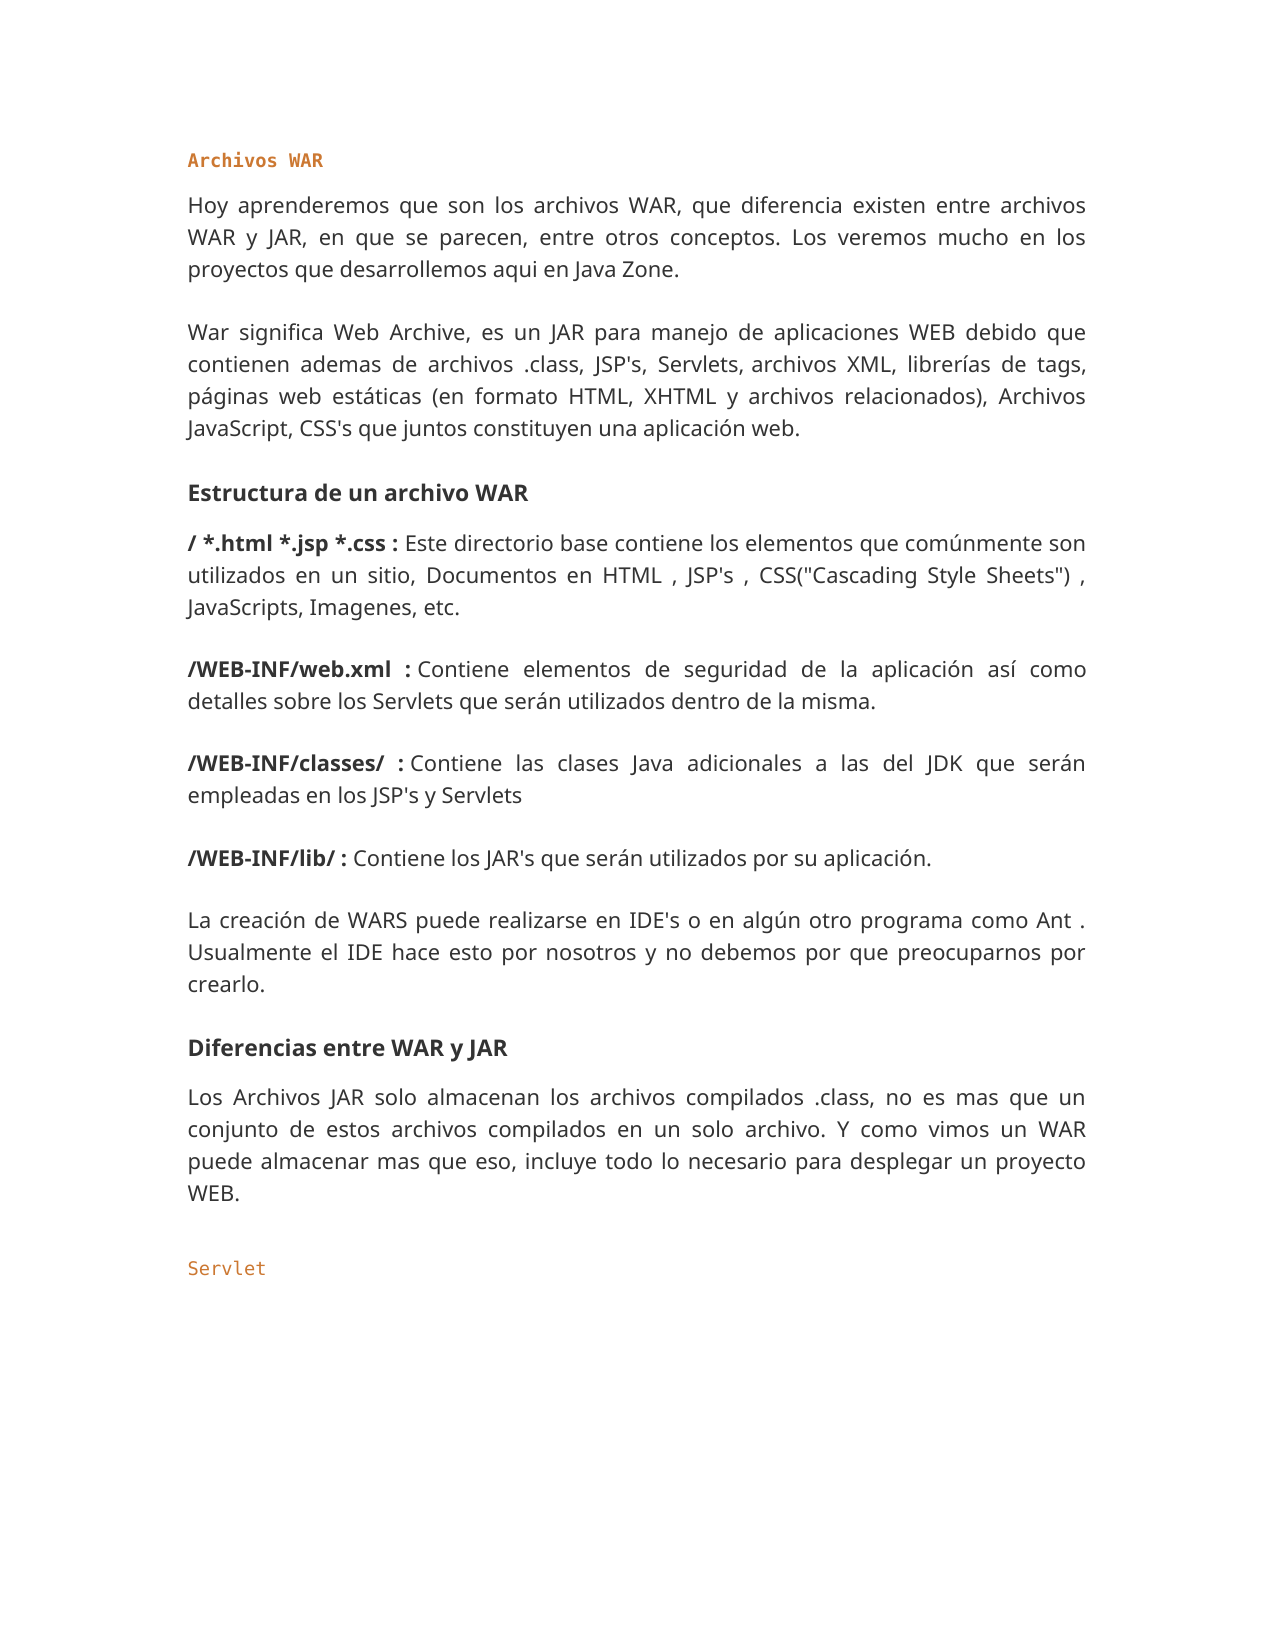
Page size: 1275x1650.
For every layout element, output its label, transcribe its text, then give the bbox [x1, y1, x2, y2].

text /WEB-INF/web.xml : Contiene elementos de seguridad de la aplicación así como detalles sobre los Servlets que serán utilizados dentro de la misma. [187, 654, 1087, 716]
text Los Archivos JAR solo almacenan los archivos compilados .class, no es mas que un conjunto de estos archivos compilados en un solo archivo. Y como vimos un WAR puede almacenar mas que eso, incluye todo lo necesario para desplegar un proyecto WEB. [187, 1082, 1087, 1208]
text La creación de WARS puede realizarse en IDE's o en algún otro programa como Ant . Usualmente el IDE hace esto por nosotros y no debemos por que preocuparnos por crearlo. [187, 905, 1087, 999]
text Hoy aprenderemos que son los archivos WAR, que diferencia existen entre archivos WAR y JAR, en que se parecen, entre otros conceptos. Los veremos mucho en los proyectos que desarrollemos aqui en Java Zone. [187, 190, 1087, 284]
text Archivos WAR [187, 150, 1087, 172]
text War significa Web Archive, es un JAR para manejo de aplicaciones WEB debido que contienen ademas de archivos .class, JSP's, Servlets, archivos XML, librerías de tags, páginas web estáticas (en formato HTML, XHTML y archivos relacionados), Archivos JavaScript, CSS's que juntos constituyen una aplicación web. [187, 317, 1087, 443]
text / *.html *.jsp *.css : Este directorio base contiene los elementos que comúnmente son utilizados en un sitio, Documentos en HTML , JSP's , CSS("Cascading Style Sheets") , JavaScripts, Imagenes, etc. [187, 527, 1087, 621]
text /WEB-INF/classes/ : Contiene las clases Java adicionales a las del JDK que serán empleadas en los JSP's y Servlets [187, 748, 1087, 810]
text Servlet [187, 1258, 1087, 1279]
text Diferencias entre WAR y JAR [187, 1001, 1087, 1063]
text /WEB-INF/lib/ : Contiene los JAR's que serán utilizados por su aplicación. [187, 843, 1087, 872]
text Estructura de un archivo WAR [187, 477, 1087, 508]
